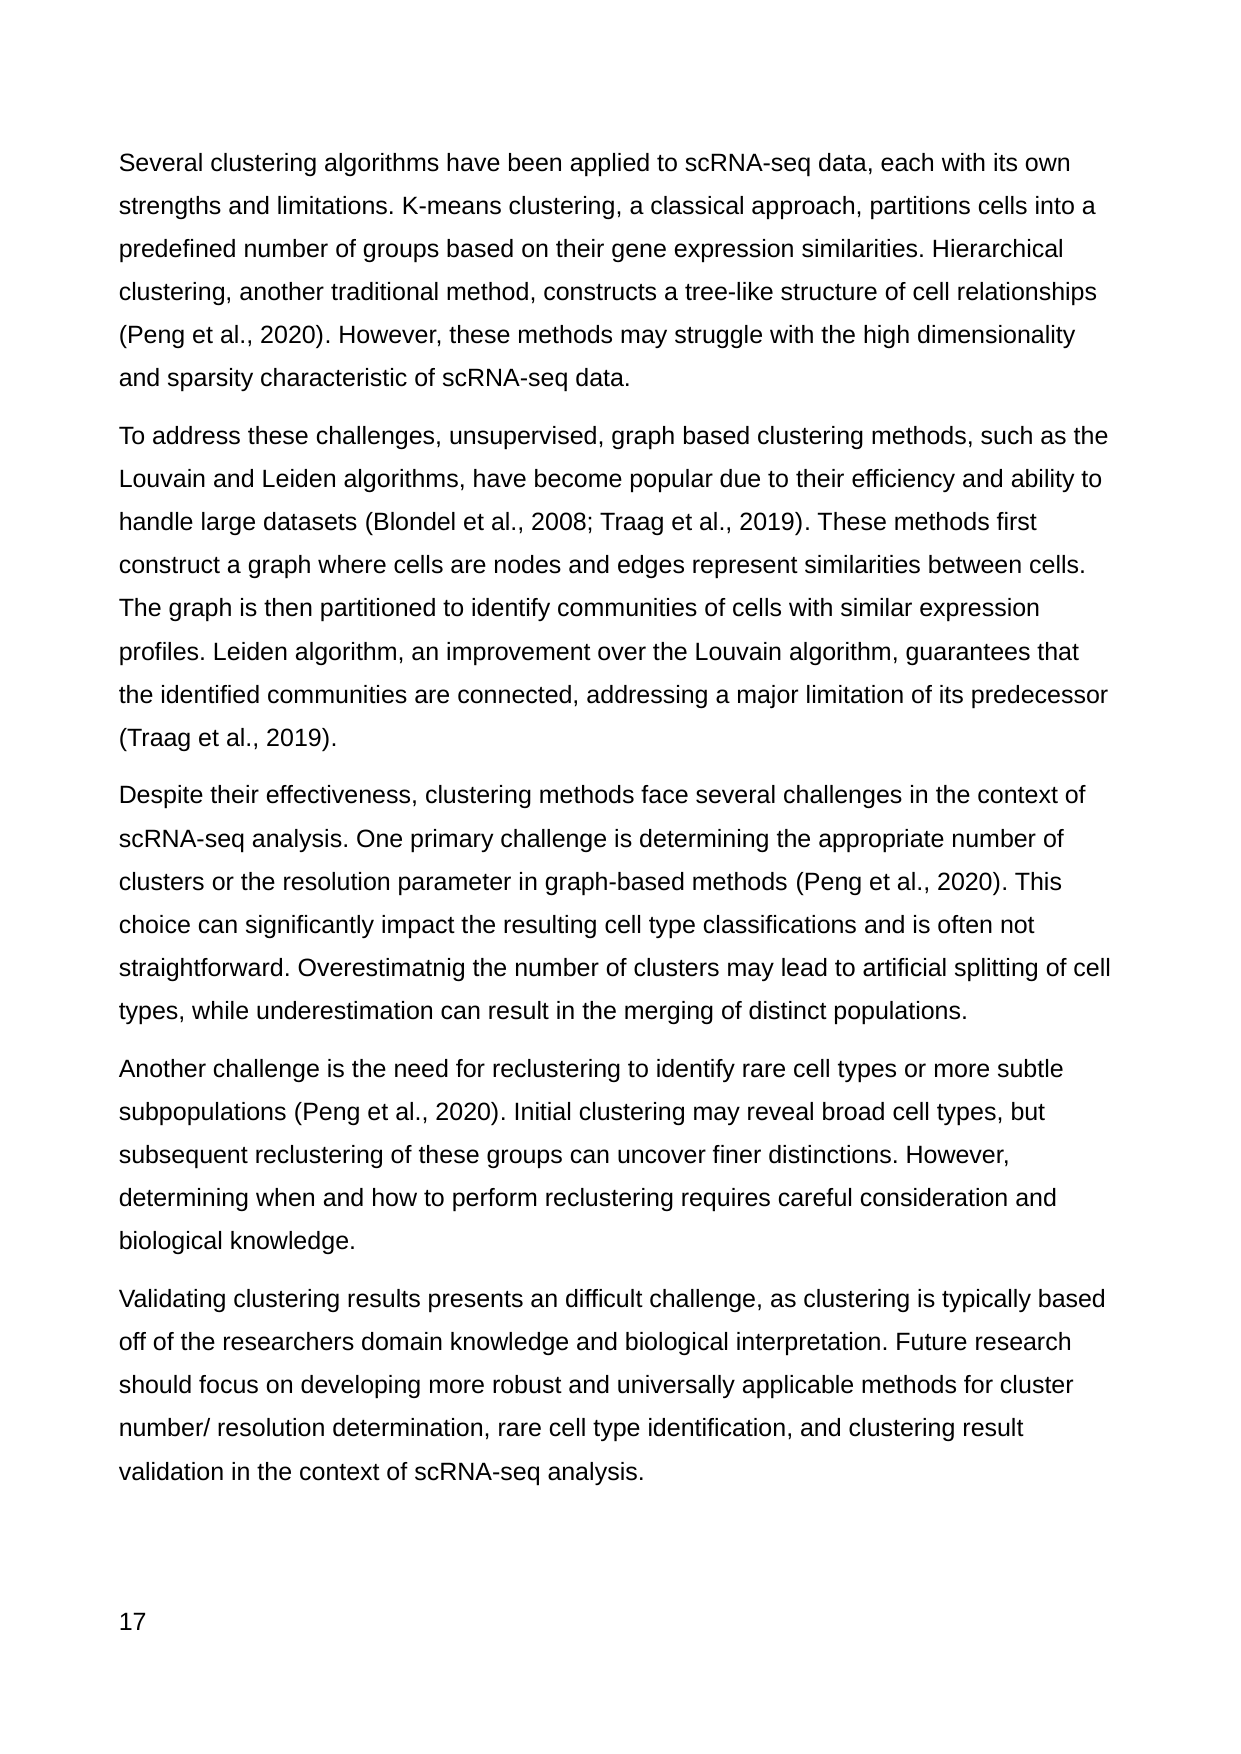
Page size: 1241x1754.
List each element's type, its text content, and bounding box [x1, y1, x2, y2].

text Several clustering algorithms have been applied to scRNA-seq data, each with its own strengths and limitations. K-means clustering, a classical approach, partitions cells into a predefined number of groups based on their gene expression similarities. Hierarchical clustering, another traditional method, constructs a tree-like structure of cell relationships (Peng et al., 2020). However, these methods may struggle with the high dimensionality and sparsity characteristic of scRNA-seq data. [118, 148, 1122, 392]
text Another challenge is the need for reclustering to identify rare cell types or more subtle subpopulations (Peng et al., 2020). Initial clustering may reveal broad cell types, but subsequent reclustering of these groups can uncover finer distinctions. However, determining when and how to perform reclustering requires careful consideration and biological knowledge. [118, 1054, 1122, 1255]
text Validating clustering results presents an difficult challenge, as clustering is typically based off of the researchers domain knowledge and biological interpretation. Future research should focus on developing more robust and universally applicable methods for cluster number/ resolution determination, rare cell type identification, and clustering result validation in the context of scRNA-seq analysis. [118, 1284, 1122, 1485]
text To address these challenges, unsupervised, graph based clustering methods, such as the Louvain and Leiden algorithms, have become popular due to their efficiency and ability to handle large datasets (Blondel et al., 2008; Traag et al., 2019). These methods first construct a graph where cells are nodes and edges represent similarities between cells. The graph is then partitioned to identify communities of cells with similar expression profiles. Leiden algorithm, an improvement over the Louvain algorithm, guarantees that the identified communities are connected, addressing a major limitation of its predecessor (Traag et al., 2019). [118, 421, 1122, 752]
text Despite their effectiveness, clustering methods face several challenges in the context of scRNA-seq analysis. One primary challenge is determining the appropriate number of clusters or the resolution parameter in graph-based methods (Peng et al., 2020). This choice can significantly impact the resulting cell type classifications and is often not straightforward. Overestimatnig the number of clusters may lead to artificial splitting of cell types, while underestimation can result in the merging of distinct populations. [118, 781, 1122, 1025]
